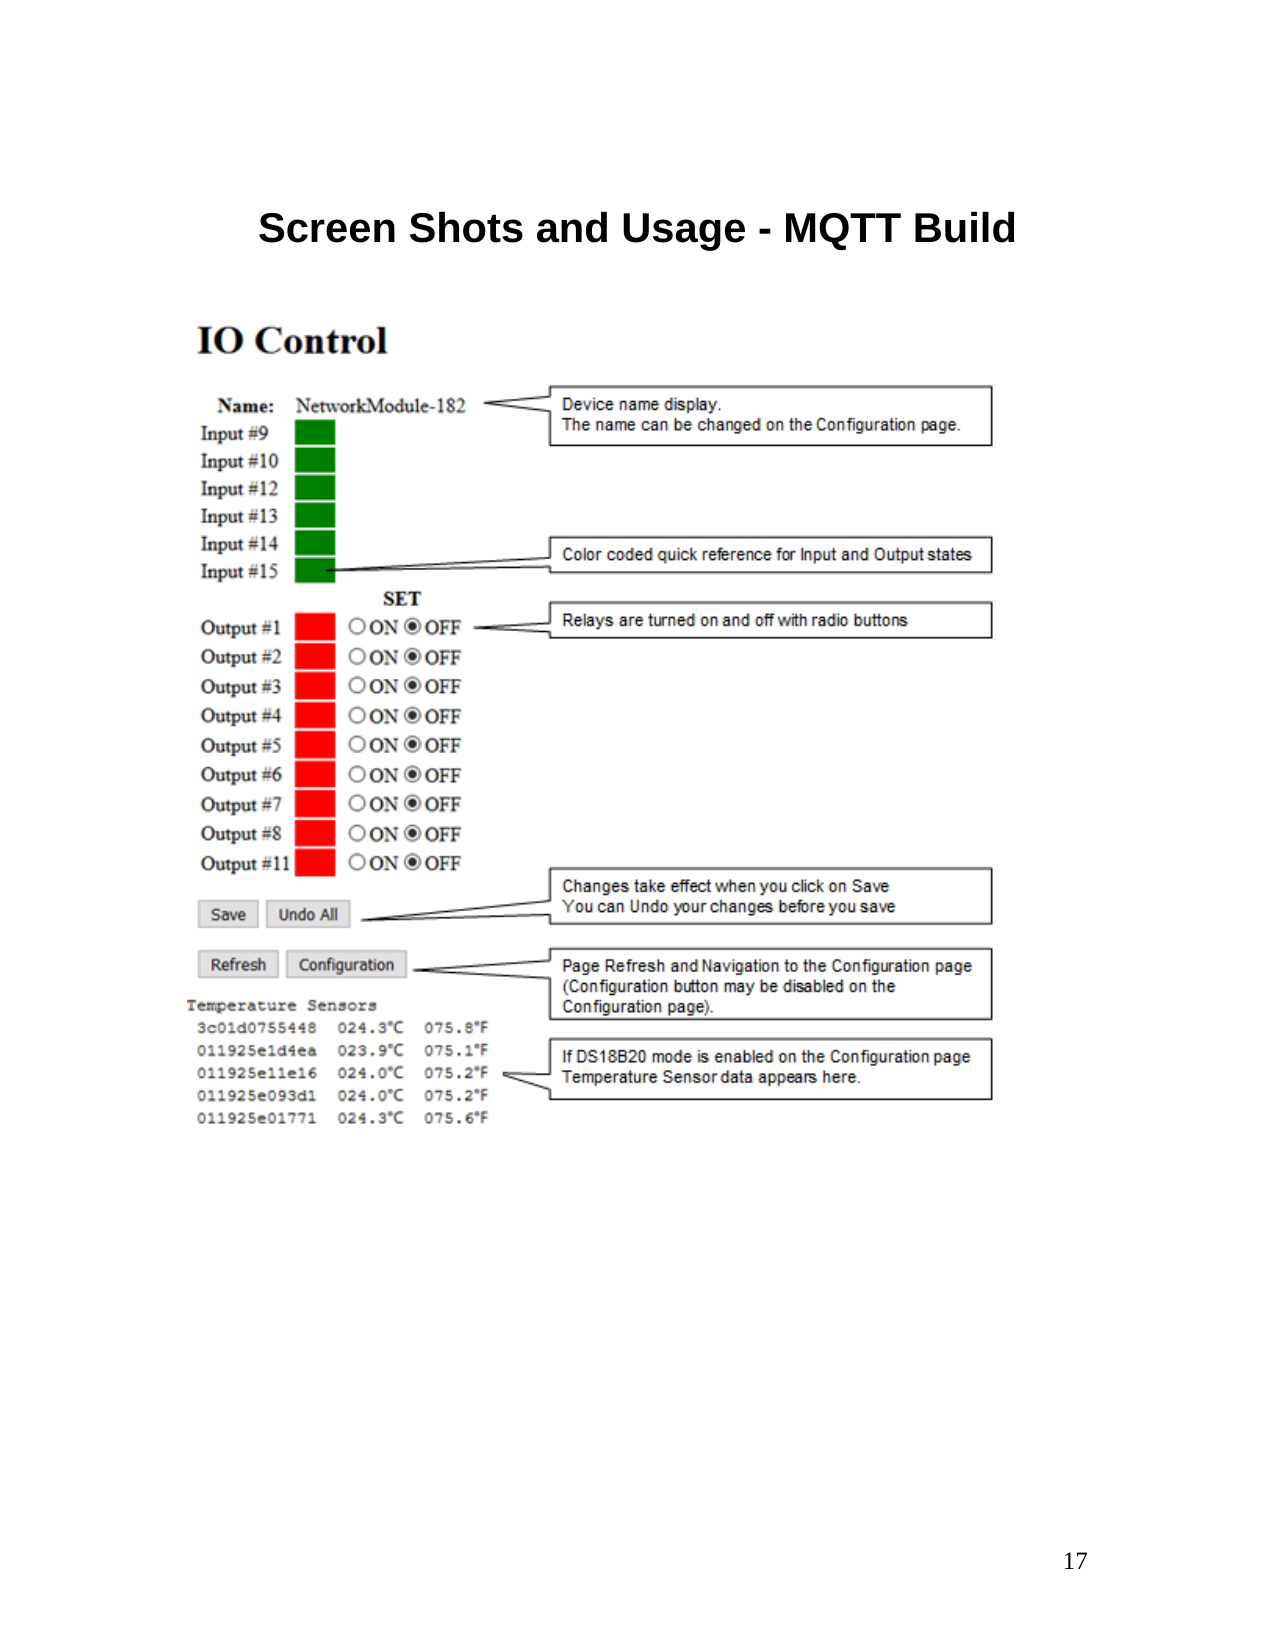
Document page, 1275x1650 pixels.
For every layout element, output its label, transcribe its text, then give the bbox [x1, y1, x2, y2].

subtitle Screen Shots and Usage - MQTT Build [187, 204, 1087, 252]
picture [187, 315, 1010, 1141]
